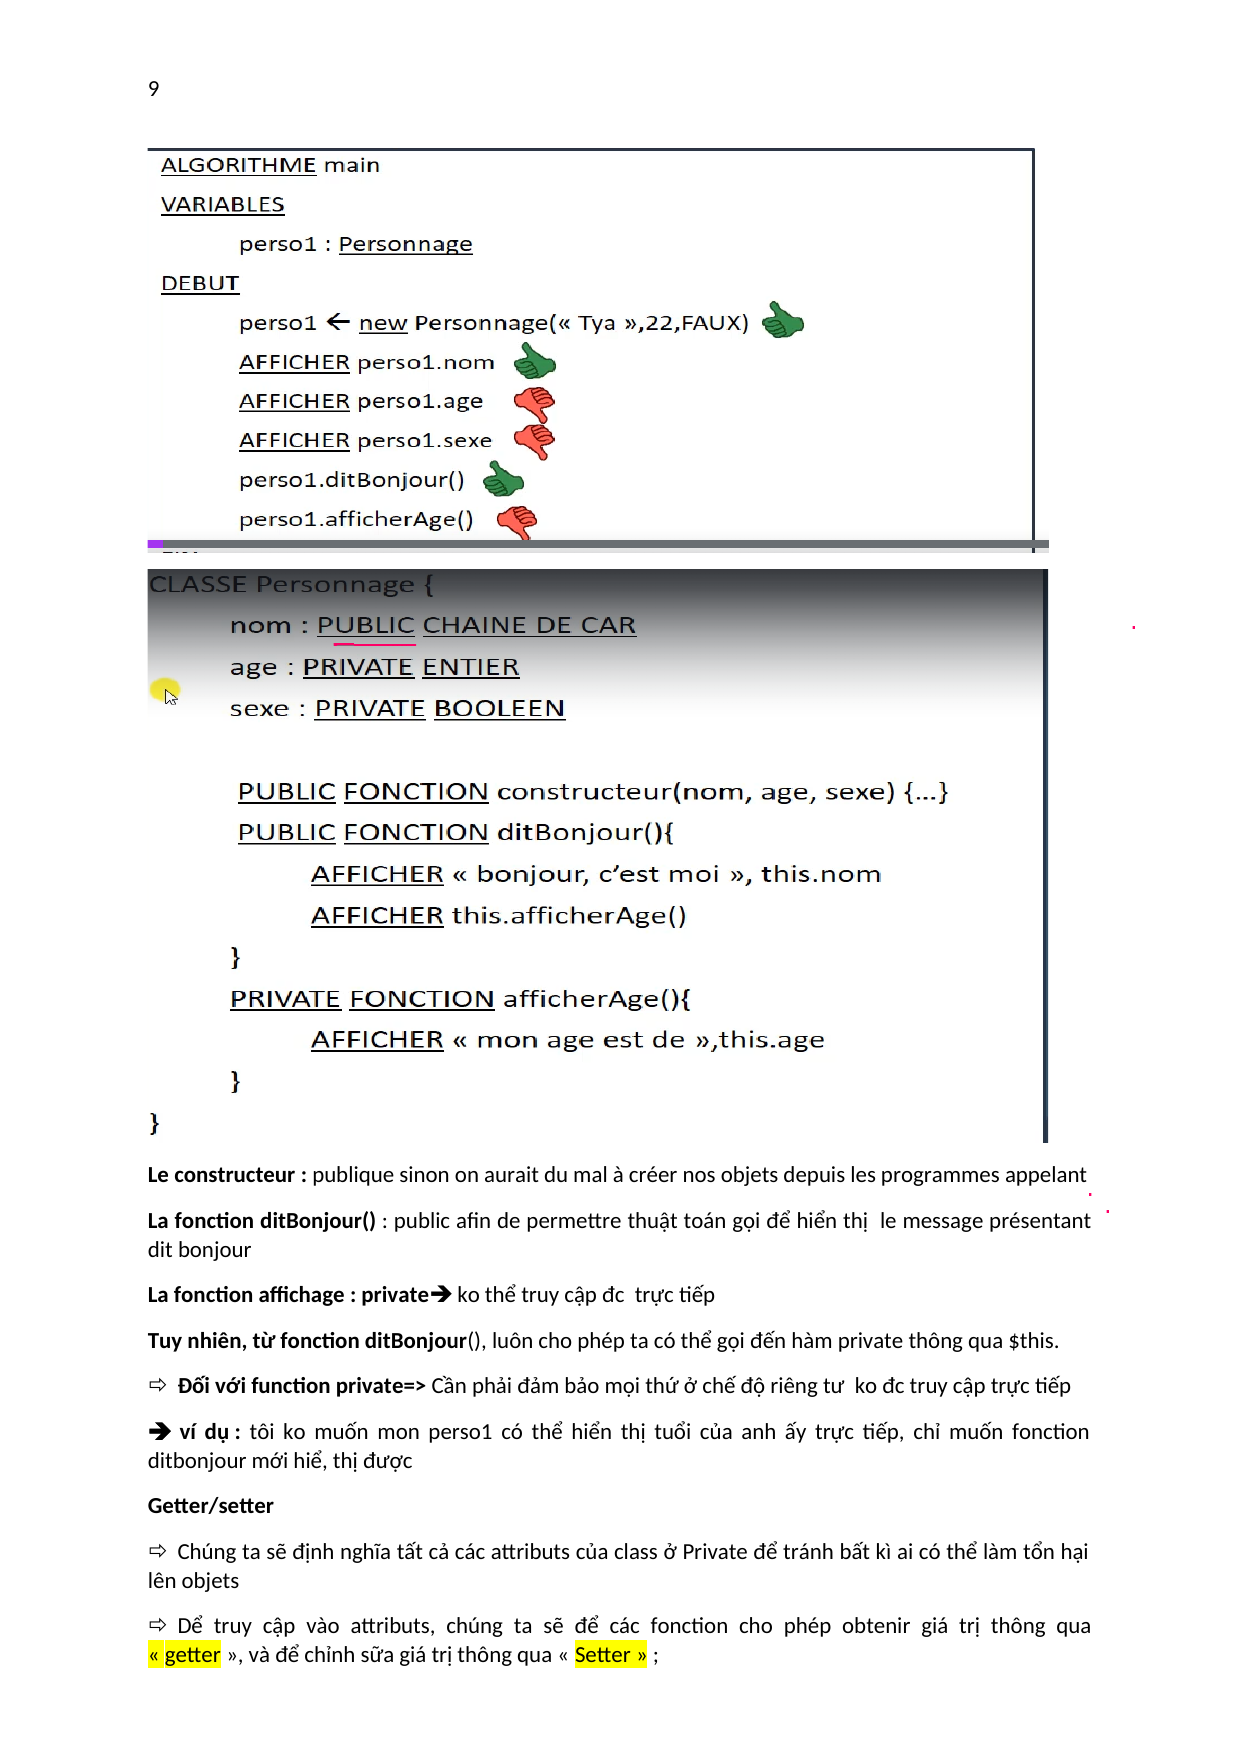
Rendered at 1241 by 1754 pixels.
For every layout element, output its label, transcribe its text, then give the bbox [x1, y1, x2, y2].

list Getter/setter [148, 1491, 1093, 1519]
list Le constructeur : publique sinon on aurait du mal à créer nos objets depuis les programmes appelant [148, 1161, 1093, 1188]
list Tuy nhiên, từ fonction ditBonjour(), luôn cho phép ta có thể gọi đến hàm private thông qua $this. [148, 1326, 1093, 1354]
text  ví dụ : tôi ko muốn mon perso1 có thể hiển thị tuổi của anh ấy trực tiếp, chỉ muốn fonction ditbonjour mới hiể, thị được [148, 1417, 1093, 1474]
list Chúng ta sẽ định nghĩa tất cả các attributs của class ở Private để tránh bất kì ai có thể làm tổn hại lên objets [148, 1537, 1093, 1594]
list Đối với function private=> Cần phải đảm bảo mọi thứ ở chế độ riêng tư ko đc truy cập trực tiếp [148, 1371, 1093, 1399]
list La fonction ditBonjour() : public afin de permettre thuật toán gọi để hiển thị le message présentant dit bonjour [148, 1206, 1093, 1263]
list La fonction affichage : private ko thể truy cập đc trực tiếp [148, 1280, 1093, 1308]
list Dể truy cập vào attributs, chúng ta sẽ để các fonction cho phép obtenir giá trị thông qua « getter », và để chỉnh sữa giá trị thông qua « Setter » ; [148, 1611, 1093, 1668]
